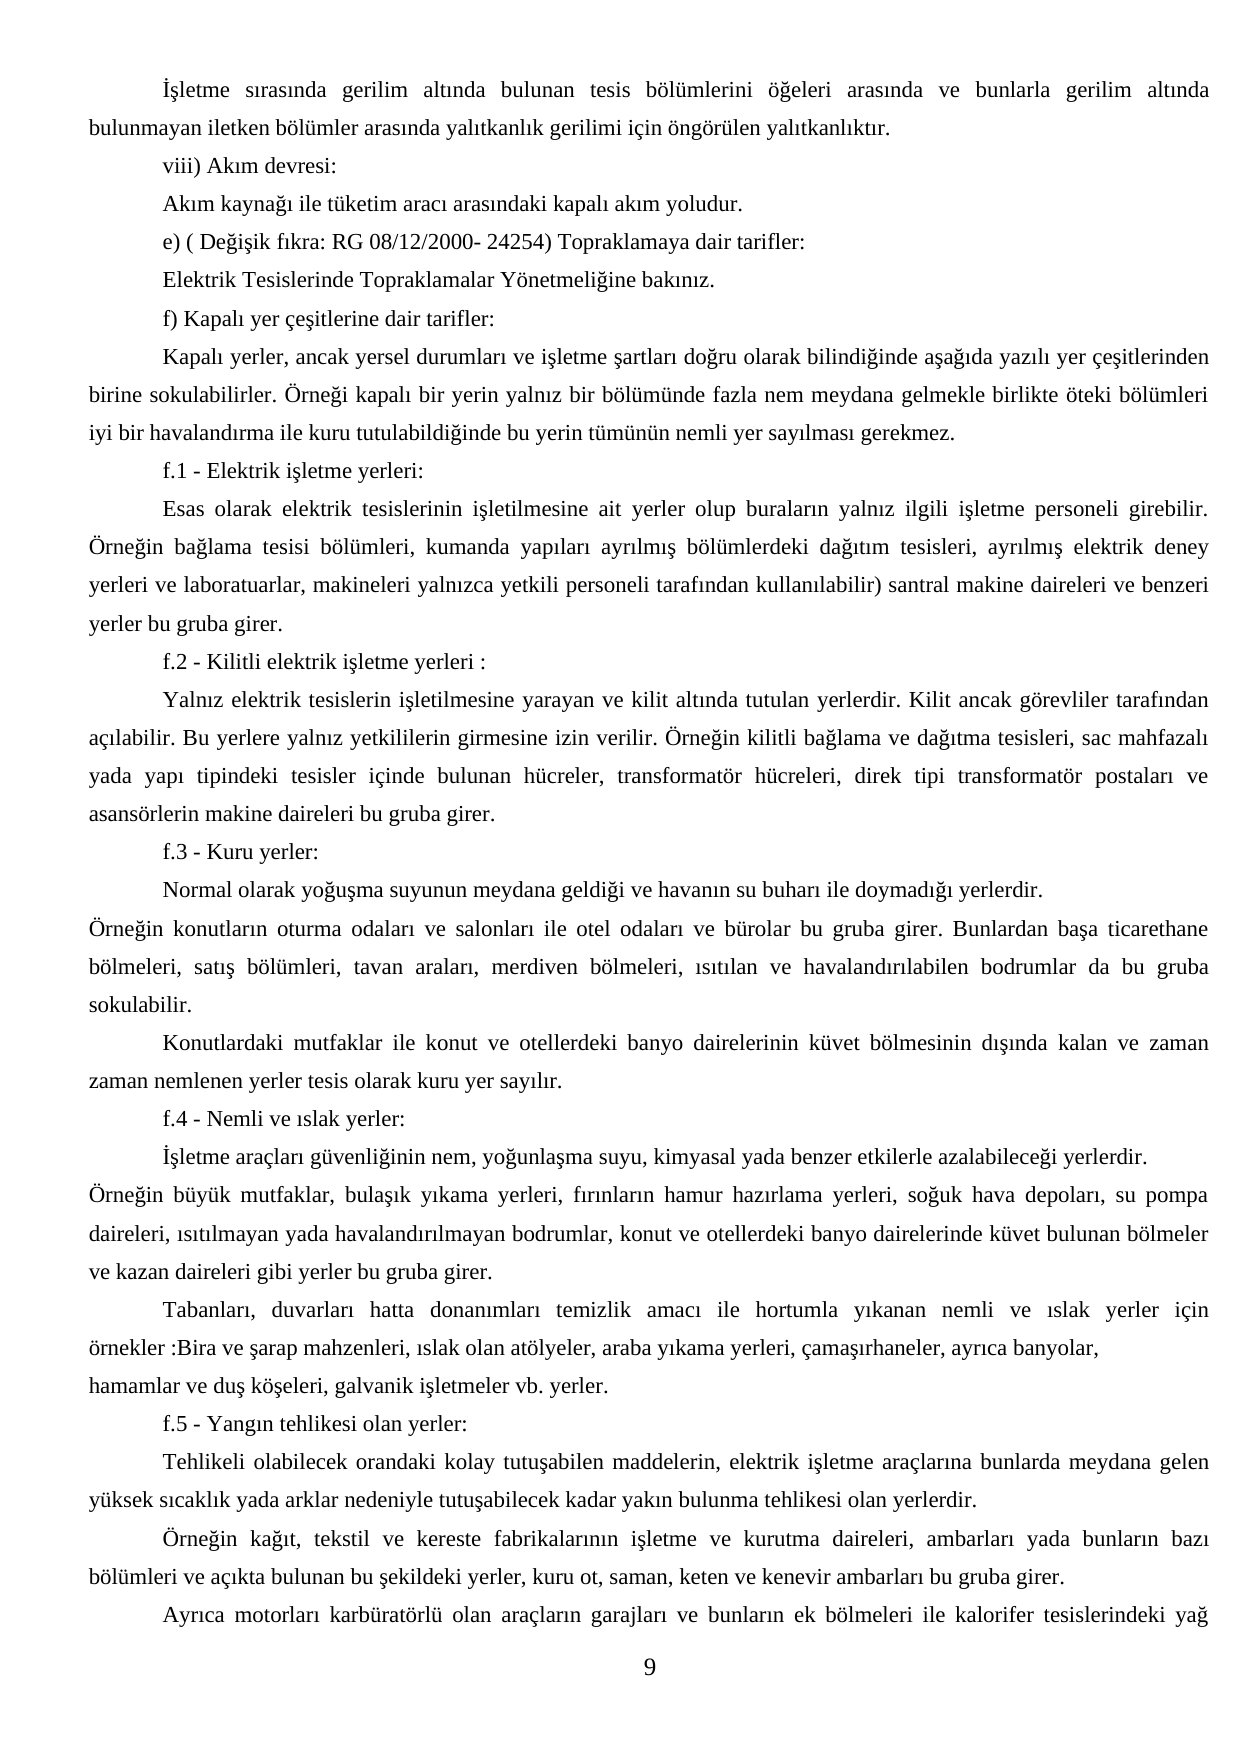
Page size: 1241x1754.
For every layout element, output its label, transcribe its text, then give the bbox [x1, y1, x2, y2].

text f.1 - Elektrik işletme yerleri: [88, 458, 1211, 483]
text Ayrıca motorları karbüratörlü olan araçların garajları ve bunların ek bölmeleri ile kalorifer tesislerindeki yağ [88, 1602, 1211, 1627]
text Tabanları, duvarları hatta donanımları temizlik amacı ile hortumla yıkanan nemli ve ıslak yerler için örnekler :Bira ve şarap mahzenleri, ıslak olan atölyeler, araba yıkama yerleri, çamaşırhaneler, ayrıca banyolar, [88, 1297, 1211, 1360]
text f.4 - Nemli ve ıslak yerler: [88, 1106, 1211, 1132]
text f) Kapalı yer çeşitlerine dair tarifler: [88, 306, 1211, 331]
text Yalnız elektrik tesislerin işletilmesine yarayan ve kilit altında tutulan yerlerdir. Kilit ancak görevliler tarafından açılabilir. Bu yerlere yalnız yetkililerin girmesine izin verilir. Örneğin kilitli bağlama ve dağıtma tesisleri, sac mahfazalı yada yapı tipindeki tesisler içinde bulunan hücreler, transformatör hücreleri, direk tipi transformatör postaları ve asansörlerin makine daireleri bu gruba girer. [88, 687, 1211, 827]
text viii) Akım devresi: [88, 153, 1211, 178]
text f.3 - Kuru yerler: [88, 839, 1211, 865]
text İşletme sırasında gerilim altında bulunan tesis bölümlerini öğeleri arasında ve bunlarla gerilim altında bulunmayan iletken bölümler arasında yalıtkanlık gerilimi için öngörülen yalıtkanlıktır. [88, 77, 1211, 140]
text Esas olarak elektrik tesislerinin işletilmesine ait yerler olup buraların yalnız ilgili işletme personeli girebilir. Örneğin bağlama tesisi bölümleri, kumanda yapıları ayrılmış bölümlerdeki dağıtım tesisleri, ayrılmış elektrik deney yerleri ve laboratuarlar, makineleri yalnızca yetkili personeli tarafından kullanılabilir) santral makine daireleri ve benzeri yerler bu gruba girer. [88, 496, 1211, 636]
text Normal olarak yoğuşma suyunun meydana geldiği ve havanın su buharı ile doymadığı yerlerdir. [88, 877, 1211, 903]
text Örneğin büyük mutfaklar, bulaşık yıkama yerleri, fırınların hamur hazırlama yerleri, soğuk hava depoları, su pompa daireleri, ısıtılmayan yada havalandırılmayan bodrumlar, konut ve otellerdeki banyo dairelerinde küvet bulunan bölmeler ve kazan daireleri gibi yerler bu gruba girer. [88, 1182, 1211, 1284]
text f.2 - Kilitli elektrik işletme yerleri : [88, 649, 1211, 674]
text Elektrik Tesislerinde Topraklamalar Yönetmeliğine bakınız. [88, 267, 1211, 293]
text hamamlar ve duş köşeleri, galvanik işletmeler vb. yerler. [88, 1373, 1211, 1398]
text İşletme araçları güvenliğinin nem, yoğunlaşma suyu, kimyasal yada benzer etkilerle azalabileceği yerlerdir. [88, 1144, 1211, 1170]
text e) ( Değişik fıkra: RG 08/12/2000- 24254) Topraklamaya dair tarifler: [88, 229, 1211, 255]
text Kapalı yerler, ancak yersel durumları ve işletme şartları doğru olarak bilindiğinde aşağıda yazılı yer çeşitlerinden birine sokulabilirler. Örneği kapalı bir yerin yalnız bir bölümünde fazla nem meydana gelmekle birlikte öteki bölümleri iyi bir havalandırma ile kuru tutulabildiğinde bu yerin tümünün nemli yer sayılması gerekmez. [88, 344, 1211, 445]
text Akım kaynağı ile tüketim aracı arasındaki kapalı akım yoludur. [88, 191, 1211, 217]
text Örneğin konutların oturma odaları ve salonları ile otel odaları ve bürolar bu gruba girer. Bunlardan başa ticarethane bölmeleri, satış bölümleri, tavan araları, merdiven bölmeleri, ısıtılan ve havalandırılabilen bodrumlar da bu gruba sokulabilir. [88, 916, 1211, 1017]
text Örneğin kağıt, tekstil ve kereste fabrikalarının işletme ve kurutma daireleri, ambarları yada bunların bazı bölümleri ve açıkta bulunan bu şekildeki yerler, kuru ot, saman, keten ve kenevir ambarları bu gruba girer. [88, 1526, 1211, 1589]
text f.5 - Yangın tehlikesi olan yerler: [88, 1411, 1211, 1437]
text Tehlikeli olabilecek orandaki kolay tutuşabilen maddelerin, elektrik işletme araçlarına bunlarda meydana gelen yüksek sıcaklık yada arklar nedeniyle tutuşabilecek kadar yakın bulunma tehlikesi olan yerlerdir. [88, 1449, 1211, 1513]
text Konutlardaki mutfaklar ile konut ve otellerdeki banyo dairelerinin küvet bölmesinin dışında kalan ve zaman zaman nemlenen yerler tesis olarak kuru yer sayılır. [88, 1030, 1211, 1093]
